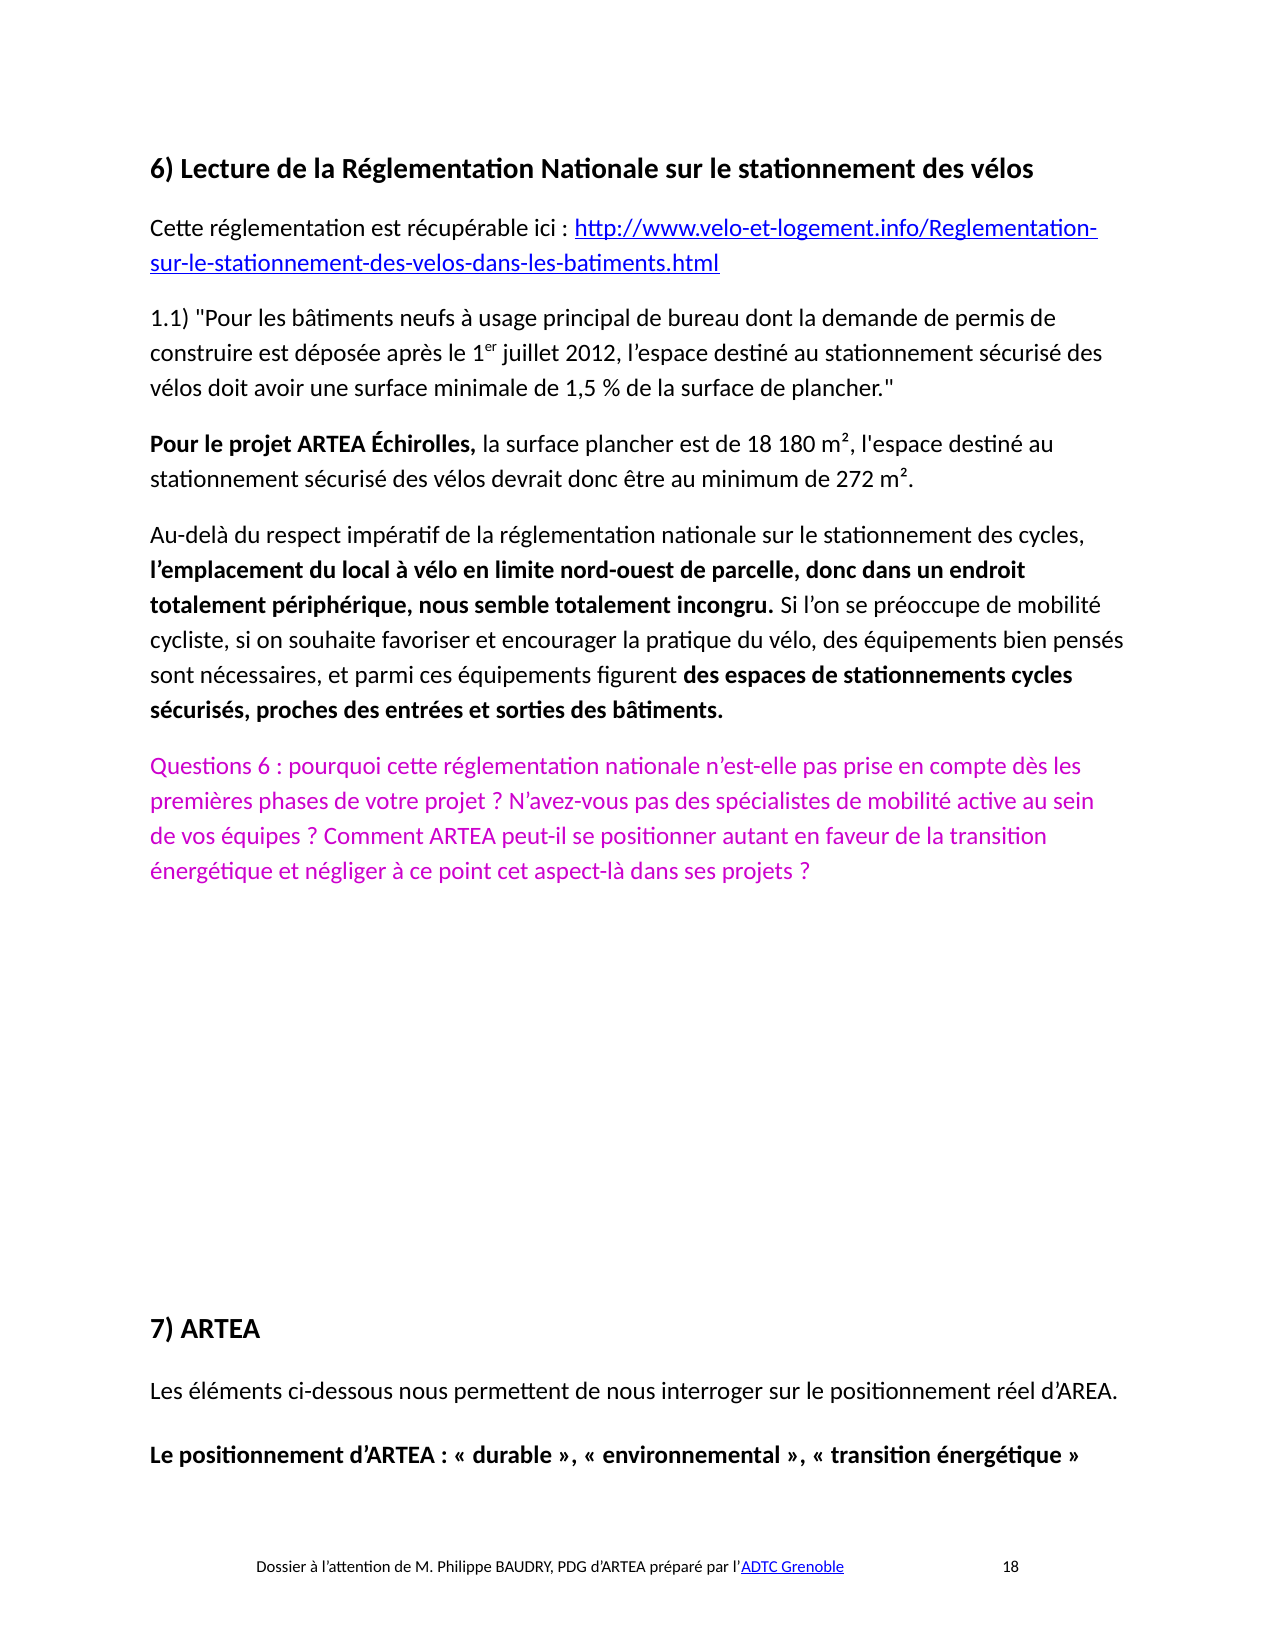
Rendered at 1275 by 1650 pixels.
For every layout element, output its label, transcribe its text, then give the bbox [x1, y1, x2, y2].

text Cette réglementation est récupérable ici : http://www.velo-et-logement.info/Reglementation-sur-le-stationnement-des-velos-dans-les-batiments.html [150, 212, 1125, 277]
text Questions 6 : pourquoi cette réglementation nationale n’est-elle pas prise en compte dès les premières phases de votre projet ? N’avez-vous pas des spécialistes de mobilité active au sein de vos équipes ? Comment ARTEA peut-il se positionner autant en faveur de la transition énergétique et négliger à ce point cet aspect-là dans ses projets ? [150, 750, 1125, 886]
text 6) Lecture de la Réglementation Nationale sur le stationnement des vélos [150, 150, 1125, 186]
text 7) ARTEA [150, 1310, 1125, 1346]
text 1.1) "Pour les bâtiments neufs à usage principal de bureau dont la demande de permis de construire est déposée après le 1er juillet 2012, l’espace destiné au stationnement sécurisé des vélos doit avoir une surface minimale de 1,5 % de la surface de plancher." [150, 303, 1125, 403]
text Pour le projet ARTEA Échirolles, la surface plancher est de 18 180 m², l'espace destiné au stationnement sécurisé des vélos devrait donc être au minimum de 272 m². [150, 428, 1125, 494]
text Le positionnement d’ARTEA : « durable », « environnemental », « transition énergétique » [150, 1439, 1125, 1469]
text Les éléments ci-dessous nous permettent de nous interroger sur le positionnement réel d’AREA. [150, 1375, 1125, 1405]
text Au-delà du respect impératif de la réglementation nationale sur le stationnement des cycles, l’emplacement du local à vélo en limite nord-ouest de parcelle, donc dans un endroit totalement périphérique, nous semble totalement incongru. Si l’on se préoccupe de mobilité cycliste, si on souhaite favoriser et encourager la pratique du vélo, des équipements bien pensés sont nécessaires, et parmi ces équipements figurent des espaces de stationnements cycles sécurisés, proches des entrées et sorties des bâtiments. [150, 519, 1125, 725]
